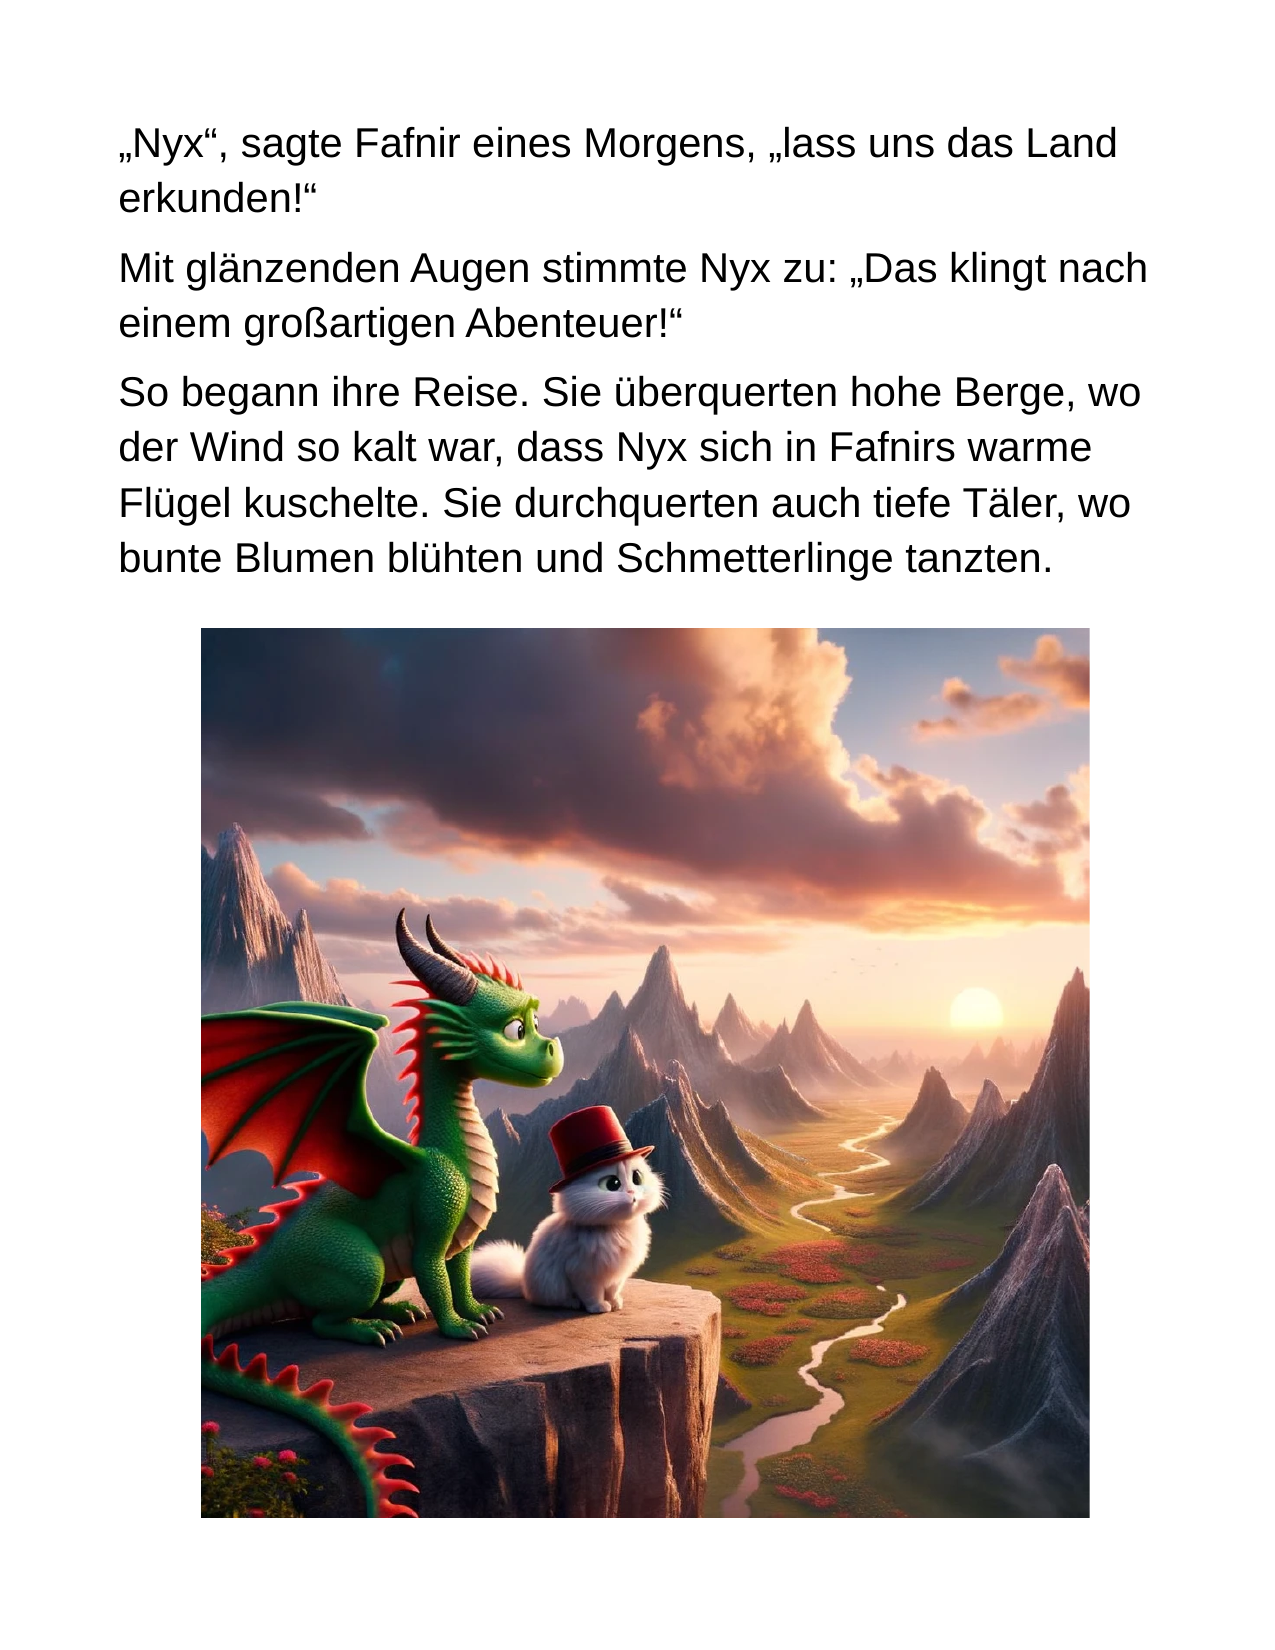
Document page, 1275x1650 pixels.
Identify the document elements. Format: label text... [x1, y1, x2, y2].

text „Nyx“, sagte Fafnir eines Morgens, „lass uns das Land erkunden!“ [118, 118, 1157, 221]
text Mit glänzenden Augen stimmte Nyx zu: „Das klingt nach einem großartigen Abenteuer!“ [118, 243, 1157, 346]
picture [201, 628, 1090, 1518]
text So begann ihre Reise. Sie überquerten hohe Berge, wo der Wind so kalt war, dass Nyx sich in Fafnirs warme Flügel kuschelte. Sie durchquerten auch tiefe Täler, wo bunte Blumen blühten und Schmetterlinge tanzten. [118, 368, 1157, 581]
